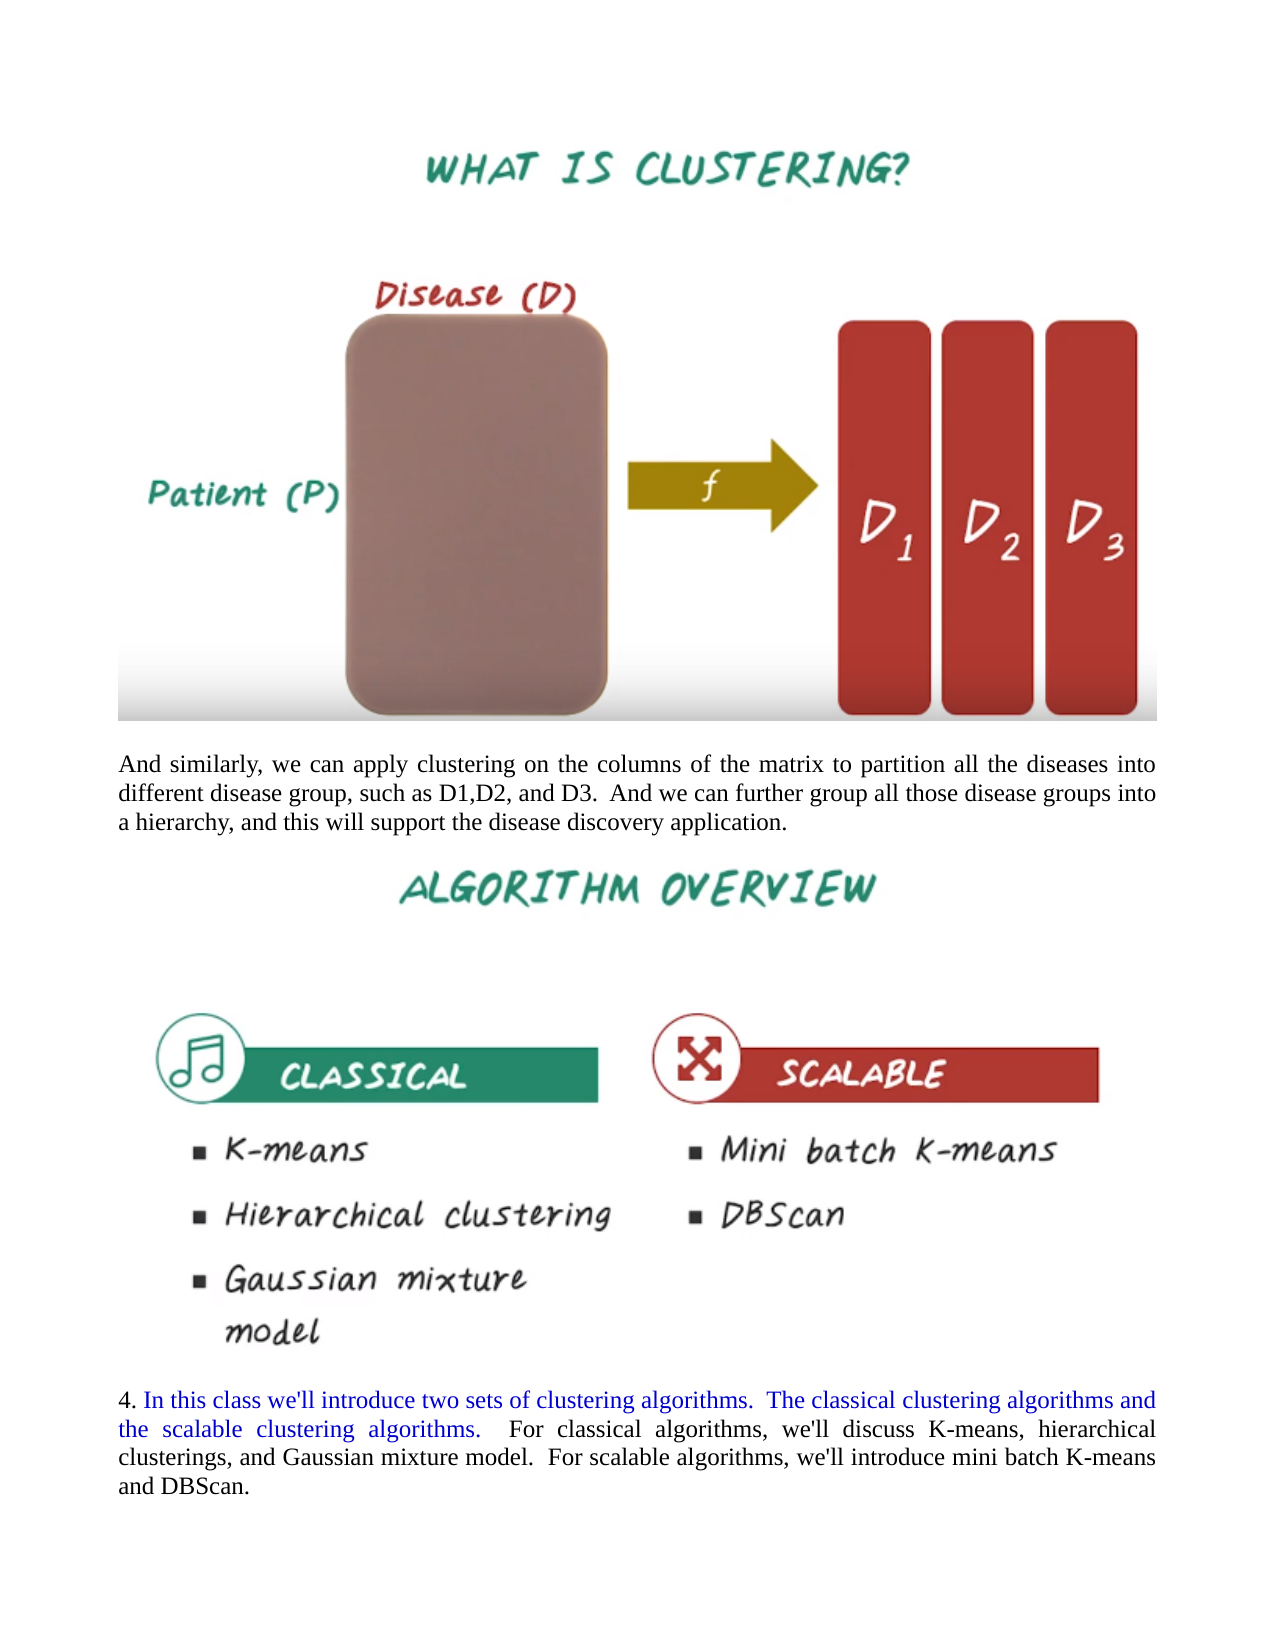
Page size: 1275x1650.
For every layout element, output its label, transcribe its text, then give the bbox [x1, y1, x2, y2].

text 4. In this class we'll introduce two sets of clustering algorithms. The classical clustering algorithms and the scalable clustering algorithms. For classical algorithms, we'll discuss K-means, hierarchical clusterings, and Gaussian mixture model. For scalable algorithms, we'll introduce mini batch K-means and DBScan. [118, 1385, 1157, 1500]
picture [142, 864, 1133, 1357]
text And similarly, we can apply clustering on the columns of the matrix to partition all the diseases into different disease group, such as D1,D2, and D3. And we can further group all those disease groups into a hierarchy, and this will support the disease discovery application. [118, 749, 1157, 835]
picture [118, 146, 1157, 721]
